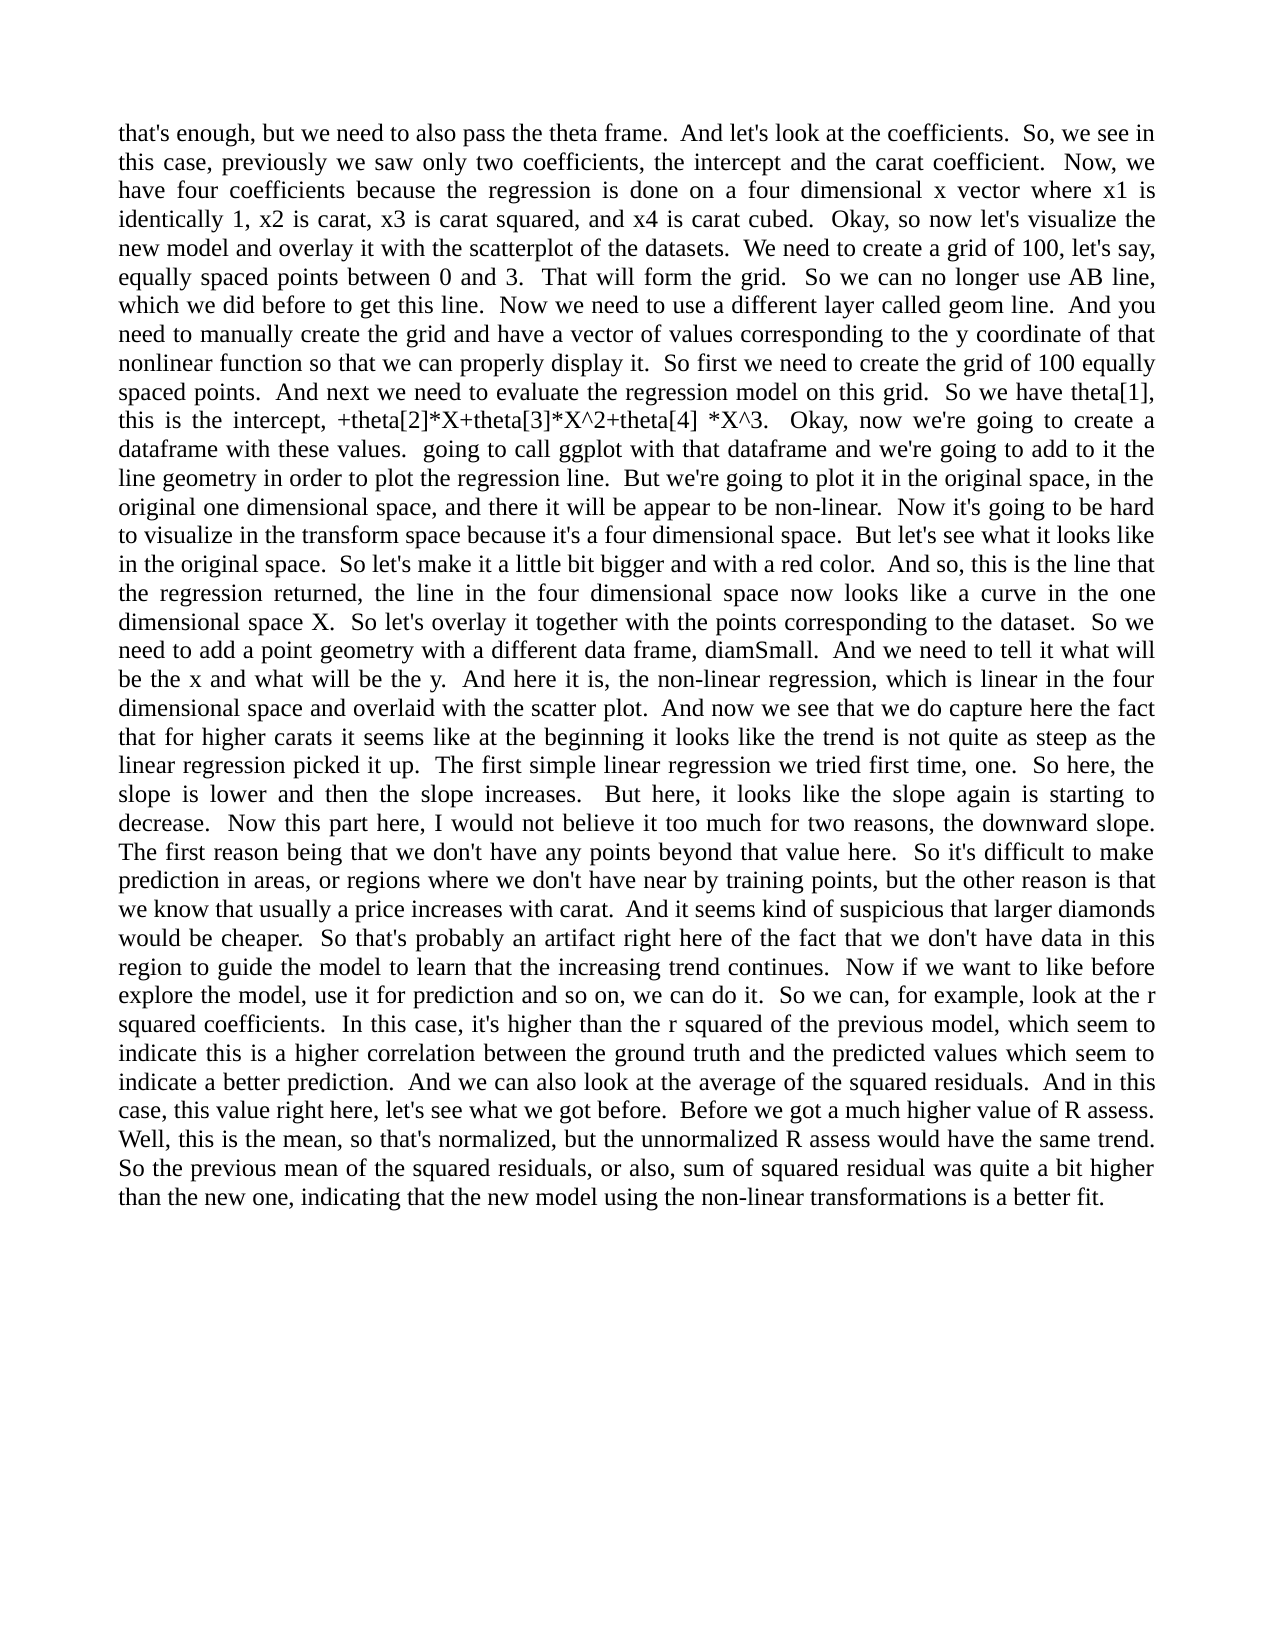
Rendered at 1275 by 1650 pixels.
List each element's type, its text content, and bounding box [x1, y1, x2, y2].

text that's enough, but we need to also pass the theta frame. And let's look at the coefficients. So, we see in this case, previously we saw only two coefficients, the intercept and the carat coefficient. Now, we have four coefficients because the regression is done on a four dimensional x vector where x1 is identically 1, x2 is carat, x3 is carat squared, and x4 is carat cubed. Okay, so now let's visualize the new model and overlay it with the scatterplot of the datasets. We need to create a grid of 100, let's say, equally spaced points between 0 and 3. That will form the grid. So we can no longer use AB line, which we did before to get this line. Now we need to use a different layer called geom line. And you need to manually create the grid and have a vector of values corresponding to the y coordinate of that nonlinear function so that we can properly display it. So first we need to create the grid of 100 equally spaced points. And next we need to evaluate the regression model on this grid. So we have theta[1], this is the intercept, +theta[2]*X+theta[3]*X^2+theta[4] *X^3. Okay, now we're going to create a dataframe with these values. going to call ggplot with that dataframe and we're going to add to it the line geometry in order to plot the regression line. But we're going to plot it in the original space, in the original one dimensional space, and there it will be appear to be non-linear. Now it's going to be hard to visualize in the transform space because it's a four dimensional space. But let's see what it looks like in the original space. So let's make it a little bit bigger and with a red color. And so, this is the line that the regression returned, the line in the four dimensional space now looks like a curve in the one dimensional space X. So let's overlay it together with the points corresponding to the dataset. So we need to add a point geometry with a different data frame, diamSmall. And we need to tell it what will be the x and what will be the y. And here it is, the non-linear regression, which is linear in the four dimensional space and overlaid with the scatter plot. And now we see that we do capture here the fact that for higher carats it seems like at the beginning it looks like the trend is not quite as steep as the linear regression picked it up. The first simple linear regression we tried first time, one. So here, the slope is lower and then the slope increases. But here, it looks like the slope again is starting to decrease. Now this part here, I would not believe it too much for two reasons, the downward slope. The first reason being that we don't have any points beyond that value here. So it's difficult to make prediction in areas, or regions where we don't have near by training points, but the other reason is that we know that usually a price increases with carat. And it seems kind of suspicious that larger diamonds would be cheaper. So that's probably an artifact right here of the fact that we don't have data in this region to guide the model to learn that the increasing trend continues. Now if we want to like before explore the model, use it for prediction and so on, we can do it. So we can, for example, look at the r squared coefficients. In this case, it's higher than the r squared of the previous model, which seem to indicate this is a higher correlation between the ground truth and the predicted values which seem to indicate a better prediction. And we can also look at the average of the squared residuals. And in this case, this value right here, let's see what we got before. Before we got a much higher value of R assess. Well, this is the mean, so that's normalized, but the unnormalized R assess would have the same trend. So the previous mean of the squared residuals, or also, sum of squared residual was quite a bit higher than the new one, indicating that the new model using the non-linear transformations is a better fit. [118, 118, 1157, 1211]
